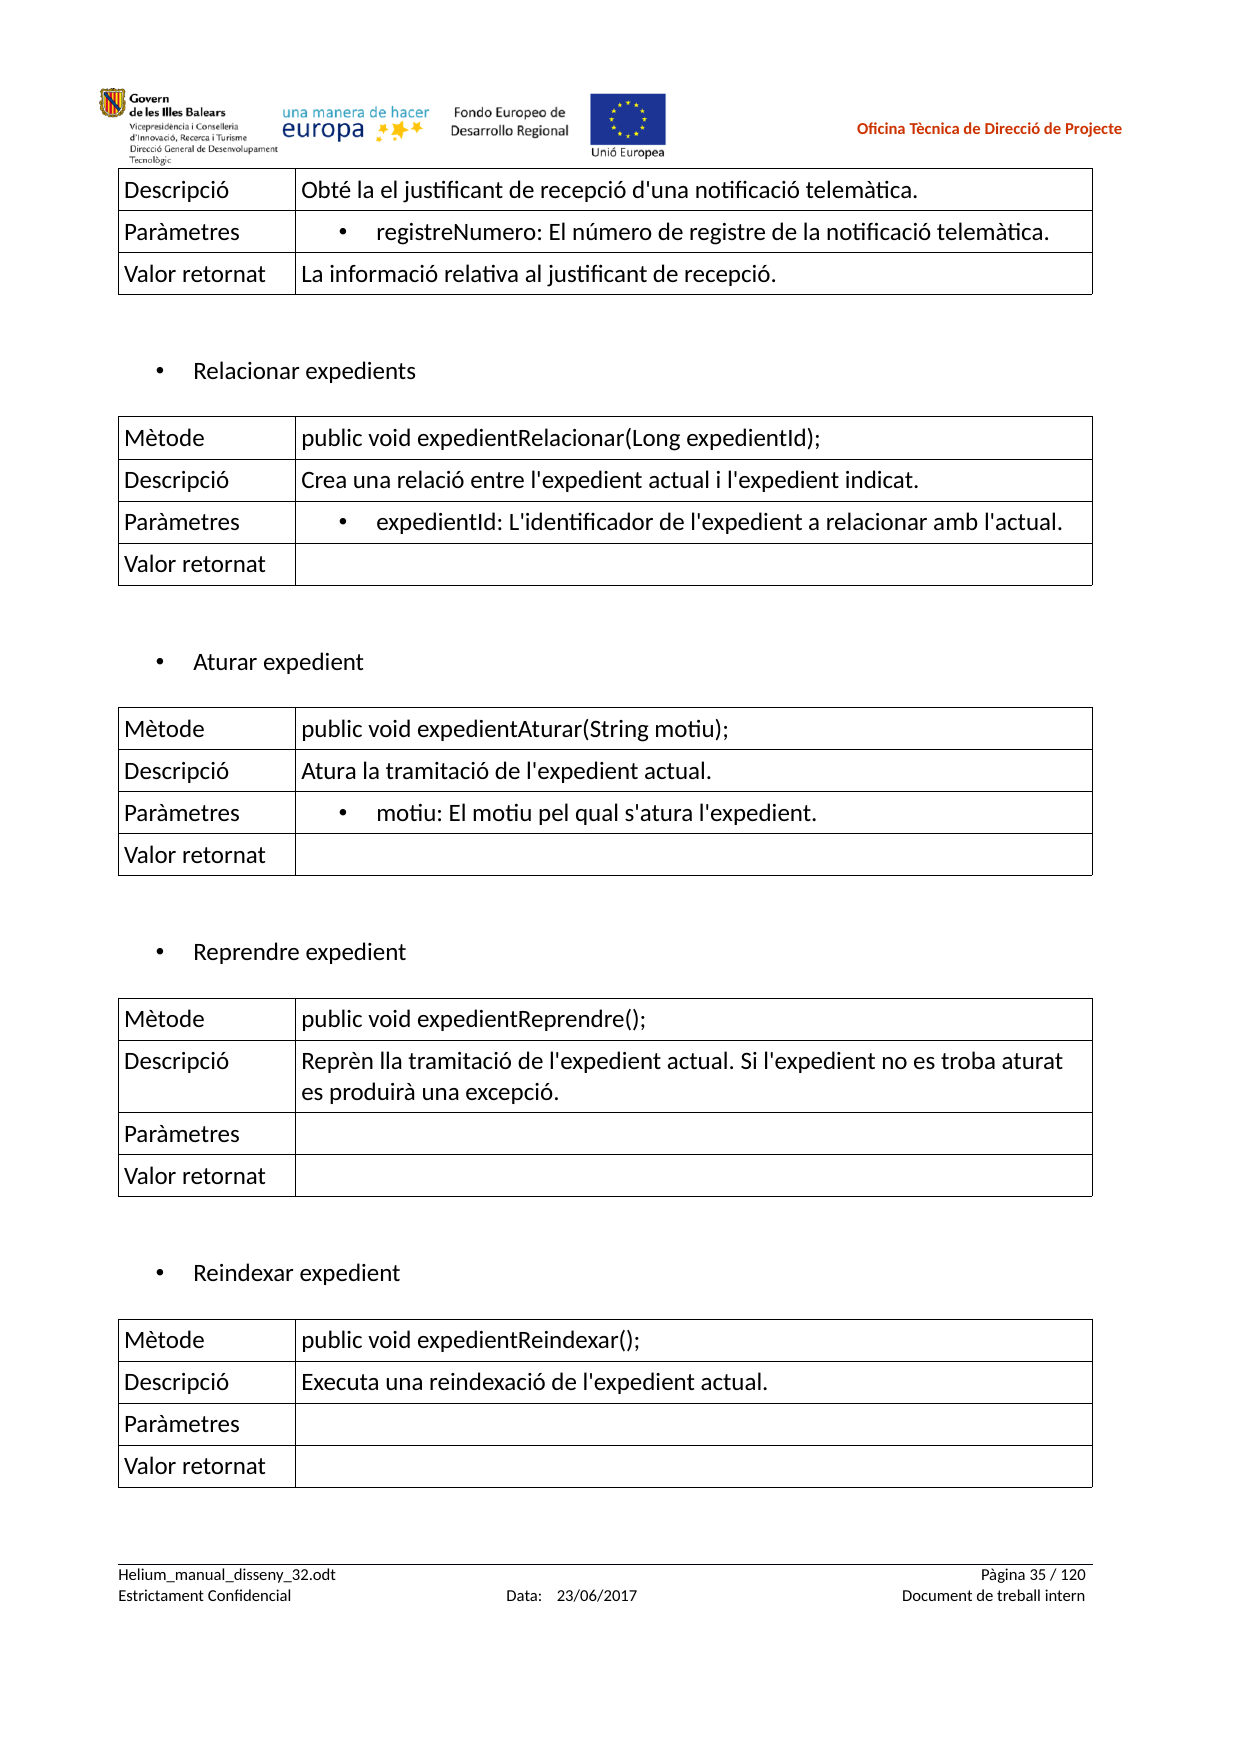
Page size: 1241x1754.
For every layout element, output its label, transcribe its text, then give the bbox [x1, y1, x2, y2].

table_cell [296, 1155, 1092, 1196]
table_cell Paràmetres [119, 502, 295, 543]
table_cell [296, 544, 1092, 585]
table_cell Paràmetres [119, 792, 295, 833]
table_header Mètode [119, 708, 295, 749]
table_cell La informació relativa al justificant de recepció. [296, 253, 1092, 294]
table_cell Paràmetres [119, 211, 295, 252]
list Aturar expedient [156, 646, 1122, 676]
table_cell Reprèn lla tramitació de l'expedient actual. Si l'expedient no es troba aturat es produirà una excepció. [296, 1041, 1092, 1112]
table_header Mètode [119, 999, 295, 1039]
list Reprendre expedient [156, 936, 1122, 967]
table_cell Descripció [119, 1041, 295, 1112]
table_header public void expedientAturar(String motiu); [296, 708, 1092, 749]
table_cell Valor retornat [119, 253, 295, 294]
table_cell [296, 1113, 1092, 1154]
table_cell Descripció [119, 169, 295, 210]
table_cell Descripció [119, 750, 295, 791]
table_cell Descripció [119, 460, 295, 501]
table_cell registreNumero: El número de registre de la notificació telemàtica. [296, 211, 1092, 252]
table_header Mètode [119, 417, 295, 458]
table_cell expedientId: L'identificador de l'expedient a relacionar amb l'actual. [296, 502, 1092, 543]
table_cell Paràmetres [119, 1404, 295, 1445]
table_cell Paràmetres [119, 1113, 295, 1154]
table_header public void expedientRelacionar(Long expedientId); [296, 417, 1092, 458]
table_cell [296, 1446, 1092, 1487]
table_header public void expedientReindexar(); [296, 1320, 1092, 1361]
table_cell Executa una reindexació de l'expedient actual. [296, 1362, 1092, 1403]
table_header Mètode [119, 1320, 295, 1361]
table_cell Valor retornat [119, 1155, 295, 1196]
table_cell Valor retornat [119, 544, 295, 585]
table_cell [296, 1404, 1092, 1445]
table_cell Obté la el justificant de recepció d'una notificació telemàtica. [296, 169, 1092, 210]
list Reindexar expedient [156, 1257, 1122, 1288]
table_cell [296, 834, 1092, 875]
table_cell Valor retornat [119, 834, 295, 875]
list Relacionar expedients [156, 355, 1122, 386]
table_cell Descripció [119, 1362, 295, 1403]
table_cell Atura la tramitació de l'expedient actual. [296, 750, 1092, 791]
table_cell Valor retornat [119, 1446, 295, 1487]
table_cell Crea una relació entre l'expedient actual i l'expedient indicat. [296, 460, 1092, 501]
picture [99, 87, 668, 166]
table_cell motiu: El motiu pel qual s'atura l'expedient. [296, 792, 1092, 833]
table_header public void expedientReprendre(); [296, 999, 1092, 1039]
